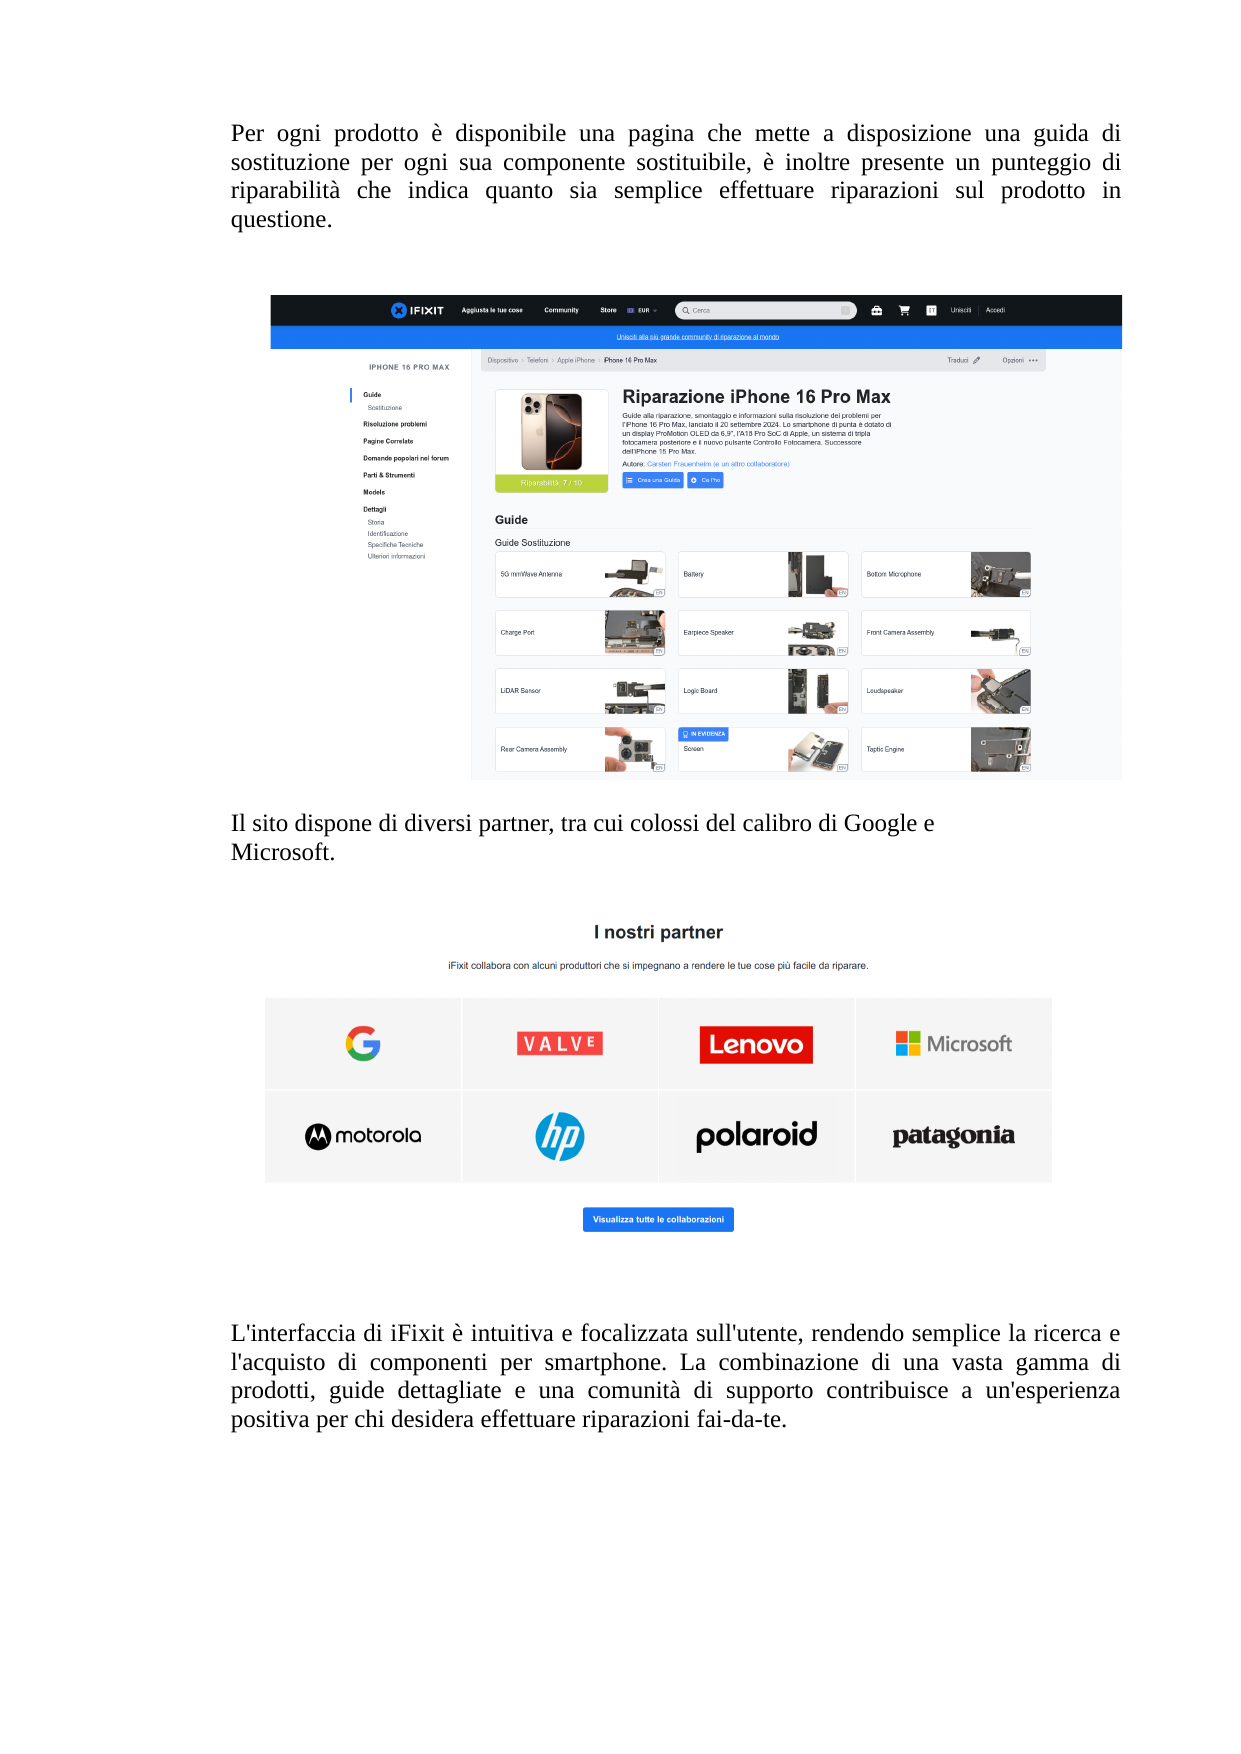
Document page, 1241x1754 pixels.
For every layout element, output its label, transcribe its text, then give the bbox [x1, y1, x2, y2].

list Il sito dispone di diversi partner, tra cui colossi del calibro di Google e [193, 808, 1122, 837]
list Microsoft. [193, 837, 1122, 865]
list Per ogni prodotto è disponibile una pagina che mette a disposizione una guida di sostituzione per ogni sua componente sostituibile, è inoltre presente un punteggio di riparabilità che indica quanto sia semplice effettuare riparazioni sul prodotto in questione. [193, 118, 1122, 808]
list L'interfaccia di iFixit è intuitiva e focalizzata sull'utente, rendendo semplice la ricerca e l'acquisto di componenti per smartphone. La combinazione di una vasta gamma di prodotti, guide dettagliate e una comunità di supporto contribuisce a un'esperienza positiva per chi desidera effettuare riparazioni fai-da-te. [193, 1318, 1122, 1433]
picture [270, 295, 1123, 780]
picture [193, 871, 1123, 1261]
